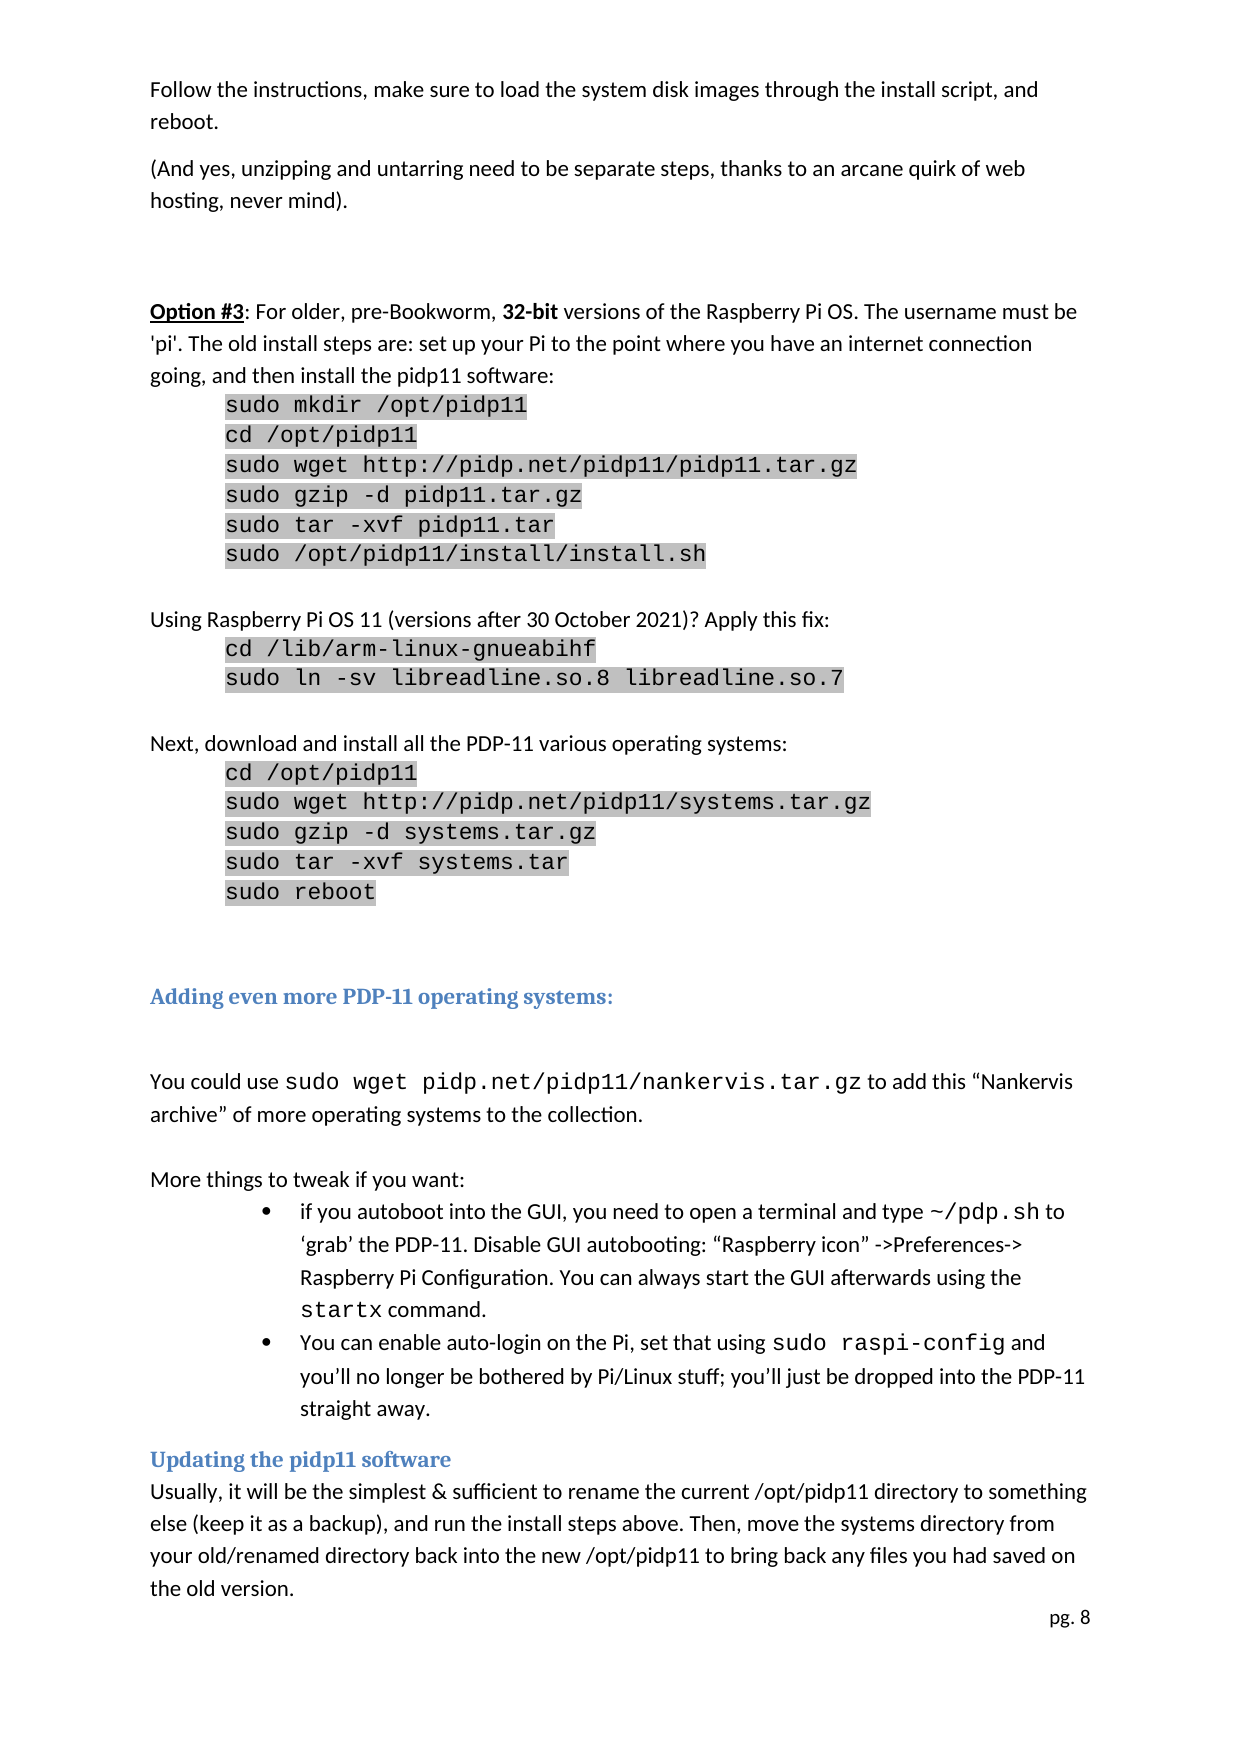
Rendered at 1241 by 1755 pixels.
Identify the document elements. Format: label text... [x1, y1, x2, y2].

text sudo reboot [225, 880, 1090, 938]
text Next, download and install all the PDP-11 various operating systems: [150, 729, 1090, 757]
text ​ [150, 573, 1090, 601]
text cd /lib/arm-linux-gnueabihf sudo ln -sv libreadline.so.8 libreadline.so.7 [225, 637, 1090, 693]
list if you autoboot into the GUI, you need to open a terminal and type ~/pdp.sh to ‘grab’ the PDP-11. Disable GUI autobooting: “Raspberry icon” ->Preferences-> Raspberry Pi Configuration. You can always start the GUI afterwards using the startx command. [262, 1197, 1090, 1324]
text (And yes, unzipping and untarring need to be separate steps, thanks to an arcane quirk of web hosting, never mind). [150, 154, 1090, 214]
text sudo tar -xvf pidp11.tar sudo /opt/pidp11/install/install.sh [225, 513, 1090, 569]
text sudo gzip -d systems.tar.gz sudo tar -xvf systems.tar [225, 821, 1090, 876]
text Follow the instructions, make sure to load the system disk images through the install script, and reboot. [150, 75, 1090, 135]
text Using Raspberry Pi OS 11 (versions after 30 October 2021)? Apply this fix: [150, 605, 1090, 633]
text More things to tweak if you want: [150, 1165, 1090, 1193]
text sudo mkdir /opt/pidp11 cd /opt/pidp11 sudo wget http://pidp.net/pidp11/pidp11.tar.gz sudo gzip -d pidp11.tar.gz [225, 394, 1090, 509]
text Usually, it will be the simplest & sufficient to rename the current /opt/pidp11 directory to something else (keep it as a backup), and run the install steps above. Then, move the systems directory from your old/renamed directory back into the new /opt/pidp11 to bring back any files you had saved on the old version. [150, 1477, 1090, 1602]
text Option #3: For older, pre-Bookworm, 32-bit versions of the Raspberry Pi OS. The username must be 'pi'. The old install steps are: set up your Pi to the point where you have an internet connection going, and then install the pidp11 software: [150, 297, 1090, 390]
text Adding even more PDP-11 operating systems: [150, 984, 1090, 1010]
text You could use sudo wget pidp.net/pidp11/nankervis.tar.gz to add this “Nankervis archive” of more operating systems to the collection. [150, 1067, 1090, 1129]
text cd /opt/pidp11 sudo wget http://pidp.net/pidp11/systems.tar.gz [225, 761, 1090, 817]
list You can enable auto-login on the Pi, set that using sudo raspi-config and you’ll no longer be bothered by Pi/Linux stuff; you’ll just be dropped into the PDP-11 straight away. [262, 1328, 1090, 1422]
text Updating the pidp11 software [150, 1447, 1090, 1473]
